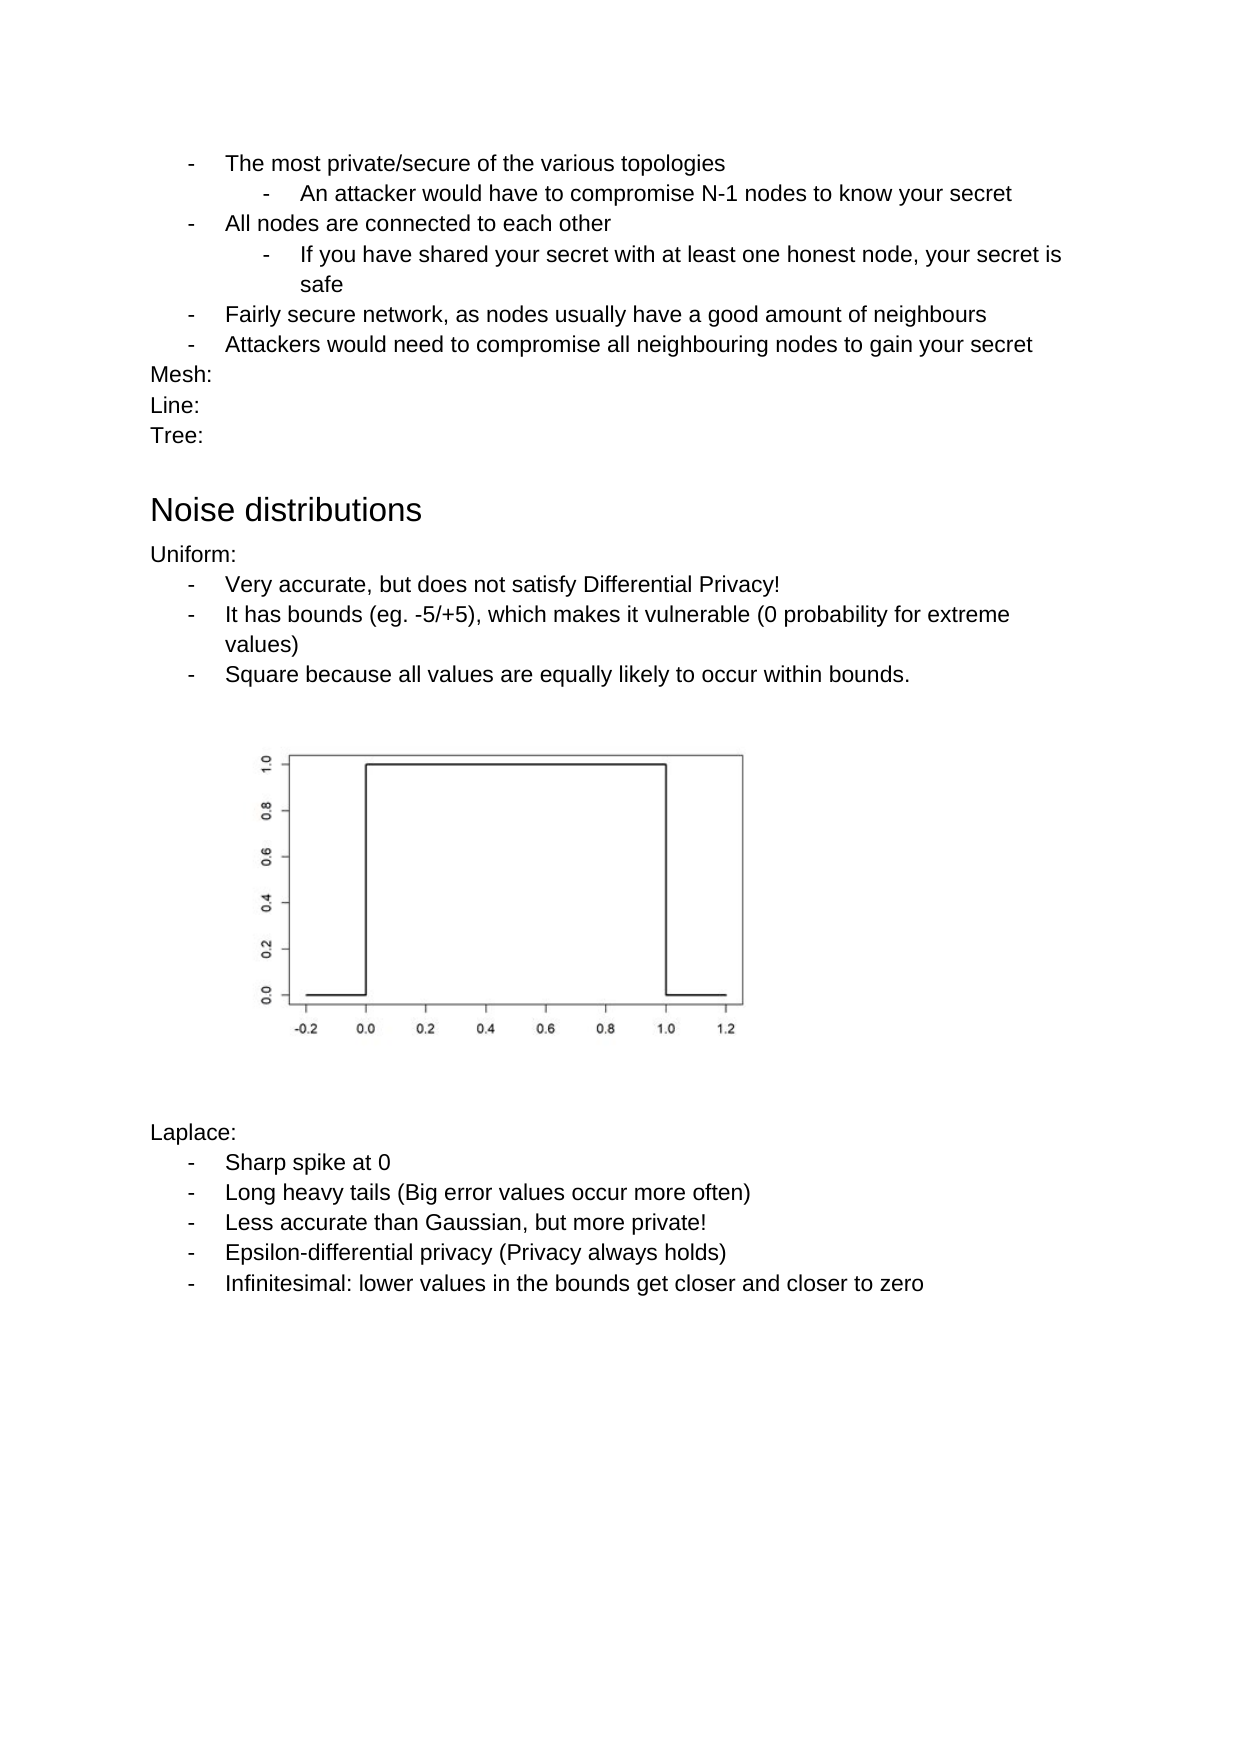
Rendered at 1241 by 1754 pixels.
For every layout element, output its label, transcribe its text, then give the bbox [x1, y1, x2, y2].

picture [225, 691, 776, 1085]
list All nodes are connected to each other [187, 210, 1090, 237]
list The most private/secure of the various topologies [187, 150, 1090, 176]
subtitle Noise distributions [150, 489, 1090, 528]
list Less accurate than Gaussian, but more private! [187, 1209, 1090, 1235]
list Square because all values are equally likely to occur within bounds. [187, 661, 1090, 688]
list Sharp spike at 0 [187, 1149, 1090, 1175]
list If you have shared your secret with at least one honest node, your secret is safe [262, 241, 1090, 297]
list Epsilon-differential privacy (Privacy always holds) [187, 1239, 1090, 1266]
list Infinitesimal: lower values in the bounds get closer and closer to zero [187, 1269, 1090, 1296]
list Very accurate, but does not satisfy Differential Privacy! [187, 571, 1090, 597]
list Attackers would need to compromise all neighbouring nodes to gain your secret [187, 331, 1090, 358]
text Mesh: [150, 361, 1090, 388]
text Laplace: [150, 1118, 1090, 1145]
list Fairly secure network, as nodes usually have a good amount of neighbours [187, 301, 1090, 327]
text Line: [150, 392, 1090, 418]
list Long heavy tails (Big error values occur more often) [187, 1179, 1090, 1205]
list An attacker would have to compromise N-1 nodes to know your secret [262, 180, 1090, 207]
list It has bounds (eg. -5/+5), which makes it vulnerable (0 probability for extreme values) [187, 601, 1090, 657]
text Tree: [150, 422, 1090, 448]
text Uniform: [150, 541, 1090, 567]
